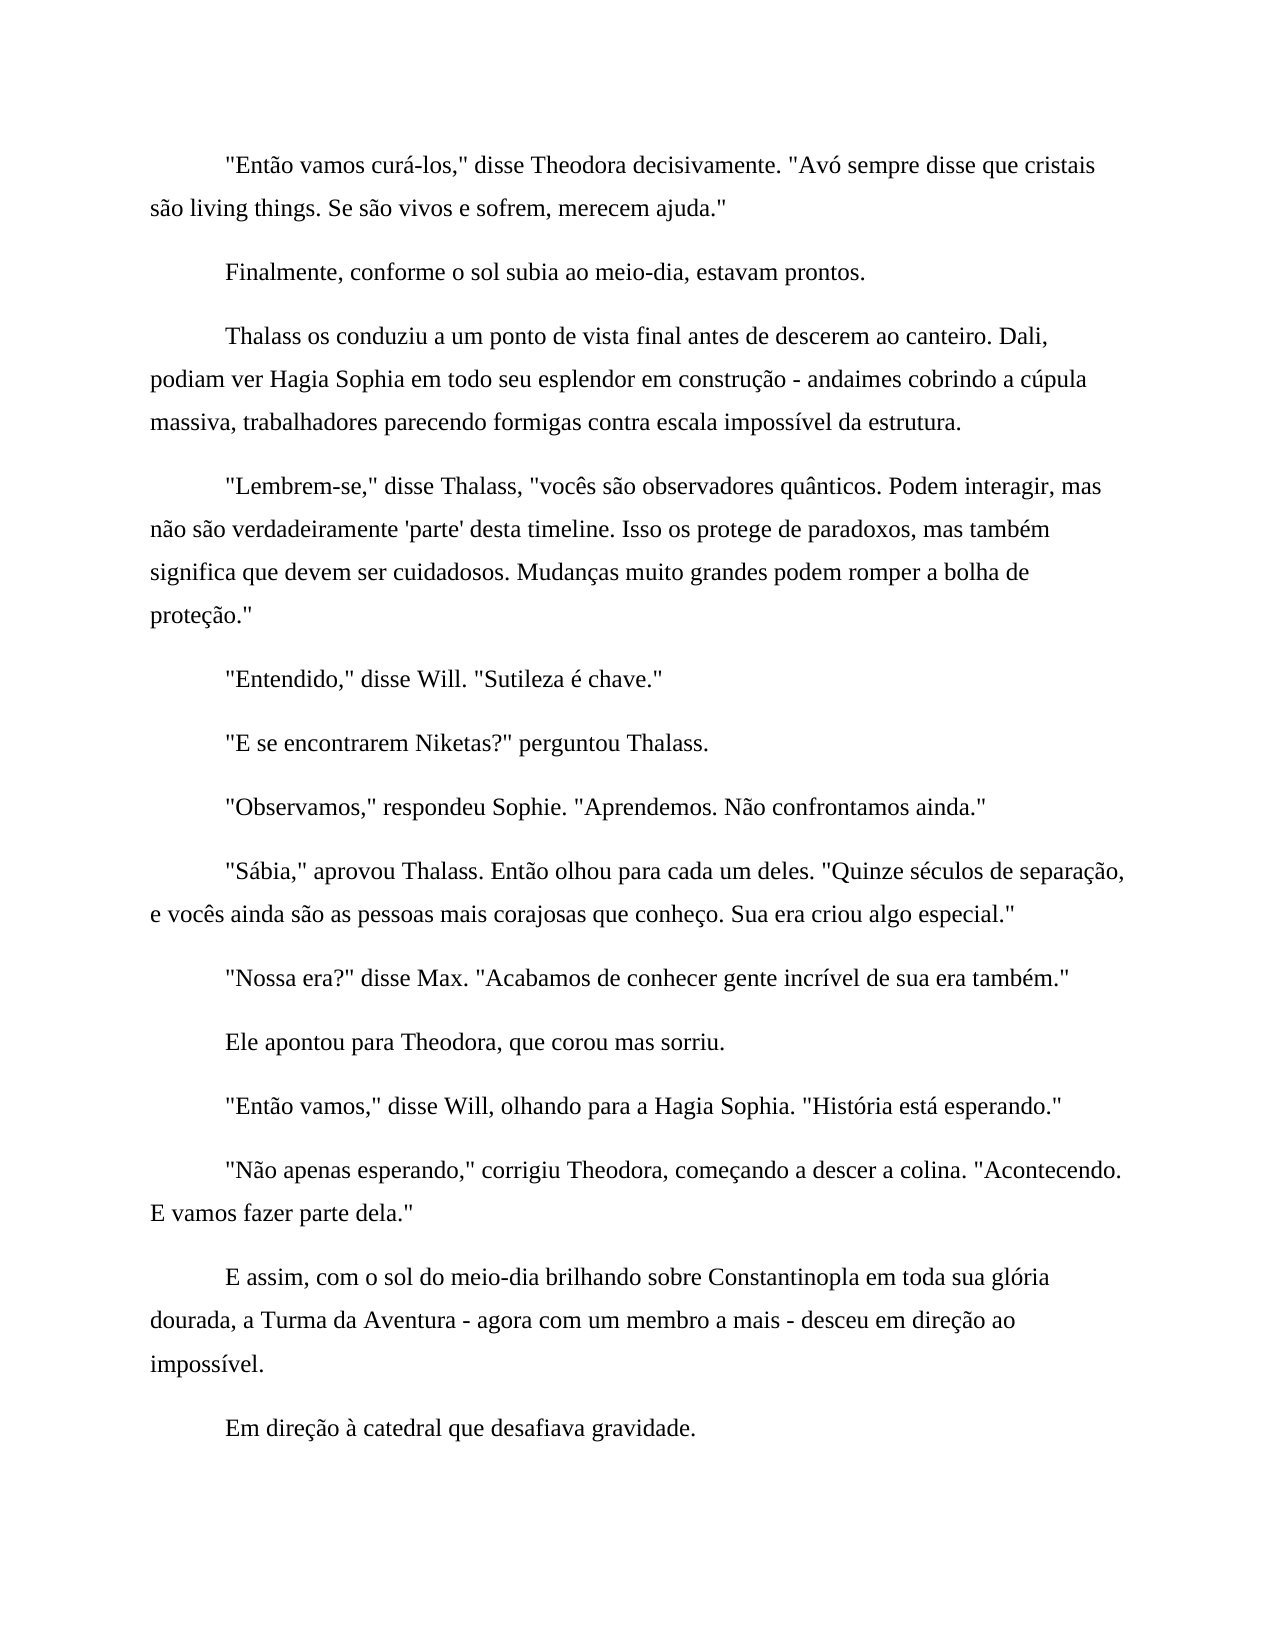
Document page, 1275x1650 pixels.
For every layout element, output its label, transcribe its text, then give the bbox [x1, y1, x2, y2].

text "Sábia," aprovou Thalass. Então olhou para cada um deles. "Quinze séculos de separação, e vocês ainda são as pessoas mais corajosas que conheço. Sua era criou algo especial." [150, 856, 1125, 928]
text Ele apontou para Theodora, que corou mas sorriu. [150, 1027, 1125, 1056]
text Em direção à catedral que desafiava gravidade. [150, 1413, 1125, 1441]
text "Lembrem-se," disse Thalass, "vocês são observadores quânticos. Podem interagir, mas não são verdadeiramente 'parte' desta timeline. Isso os protege de paradoxos, mas também significa que devem ser cuidadosos. Mudanças muito grandes podem romper a bolha de proteção." [150, 471, 1125, 629]
text "Nossa era?" disse Max. "Acabamos de conhecer gente incrível de sua era também." [150, 963, 1125, 992]
text "Então vamos curá-los," disse Theodora decisivamente. "Avó sempre disse que cristais são living things. Se são vivos e sofrem, merecem ajuda." [150, 150, 1125, 222]
text "Observamos," respondeu Sophie. "Aprendemos. Não confrontamos ainda." [150, 792, 1125, 821]
text "Não apenas esperando," corrigiu Theodora, começando a descer a colina. "Acontecendo. E vamos fazer parte dela." [150, 1155, 1125, 1227]
text Finalmente, conforme o sol subia ao meio-dia, estavam prontos. [150, 257, 1125, 286]
text E assim, com o sol do meio-dia brilhando sobre Constantinopla em toda sua glória dourada, a Turma da Aventura - agora com um membro a mais - desceu em direção ao impossível. [150, 1262, 1125, 1377]
text Thalass os conduziu a um ponto de vista final antes de descerem ao canteiro. Dali, podiam ver Hagia Sophia em todo seu esplendor em construção - andaimes cobrindo a cúpula massiva, trabalhadores parecendo formigas contra escala impossível da estrutura. [150, 321, 1125, 436]
text "Então vamos," disse Will, olhando para a Hagia Sophia. "História está esperando." [150, 1091, 1125, 1120]
text "E se encontrarem Niketas?" perguntou Thalass. [150, 728, 1125, 757]
text "Entendido," disse Will. "Sutileza é chave." [150, 664, 1125, 693]
